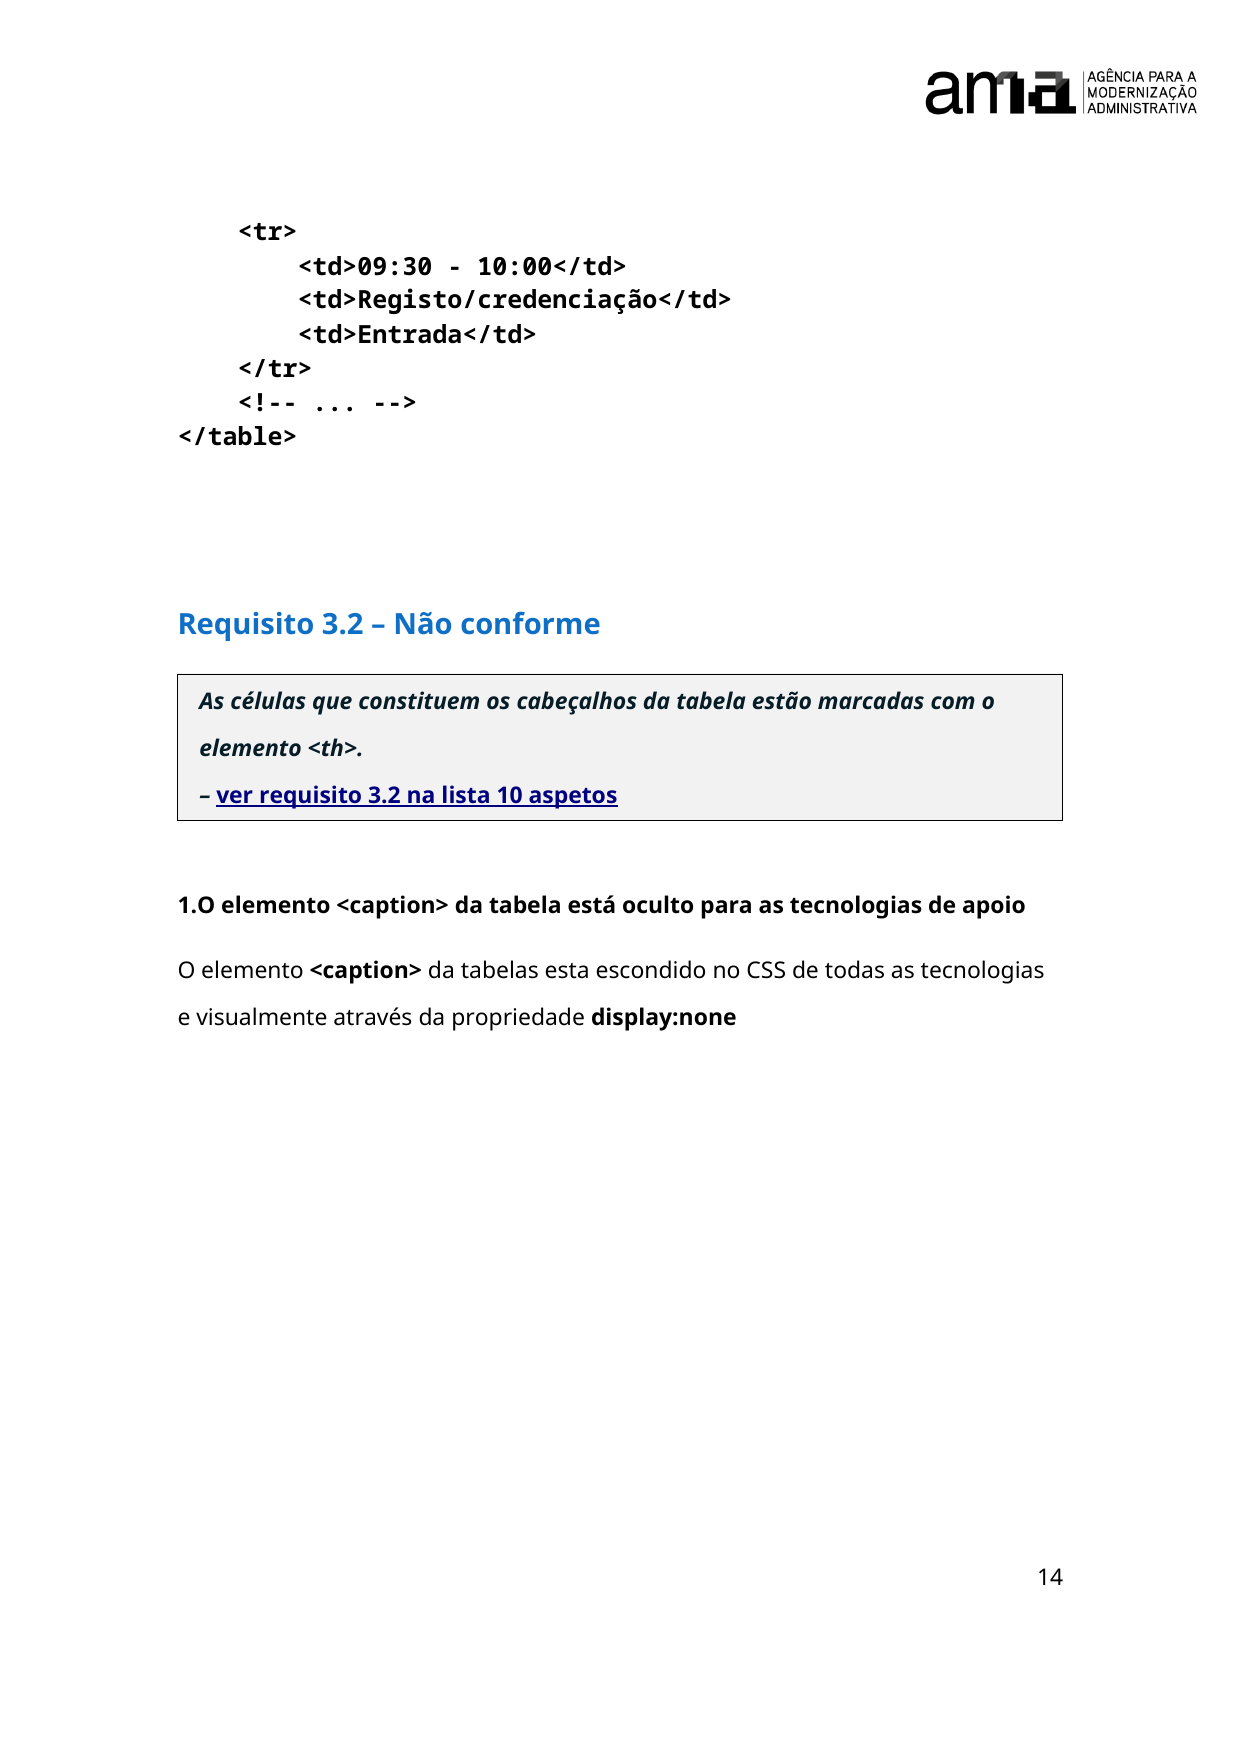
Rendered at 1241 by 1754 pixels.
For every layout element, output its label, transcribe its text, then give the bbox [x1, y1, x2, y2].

text O elemento <caption> da tabelas esta escondido no CSS de todas as tecnologias e visualmente através da propriedade display:none [177, 954, 1063, 1032]
text </table> [177, 418, 1063, 452]
text 1.O elemento <caption> da tabela está oculto para as tecnologias de apoio [177, 889, 1063, 920]
text </tr> [177, 350, 1063, 384]
text <td>Entrada</td> [177, 316, 1063, 350]
subtitle Requisito 3.2 – Não conforme [177, 603, 1063, 643]
text <tr> [177, 214, 1063, 248]
text <td>09:30 - 10:00</td> [177, 248, 1063, 282]
text <td>Registo/credenciação</td> [177, 282, 1063, 316]
text As células que constituem os cabeçalhos da tabela estão marcadas com o elemento <th>. – ver requisito 3.2 na lista 10 aspetos [178, 675, 1062, 820]
text <!-- ... --> [177, 384, 1063, 418]
